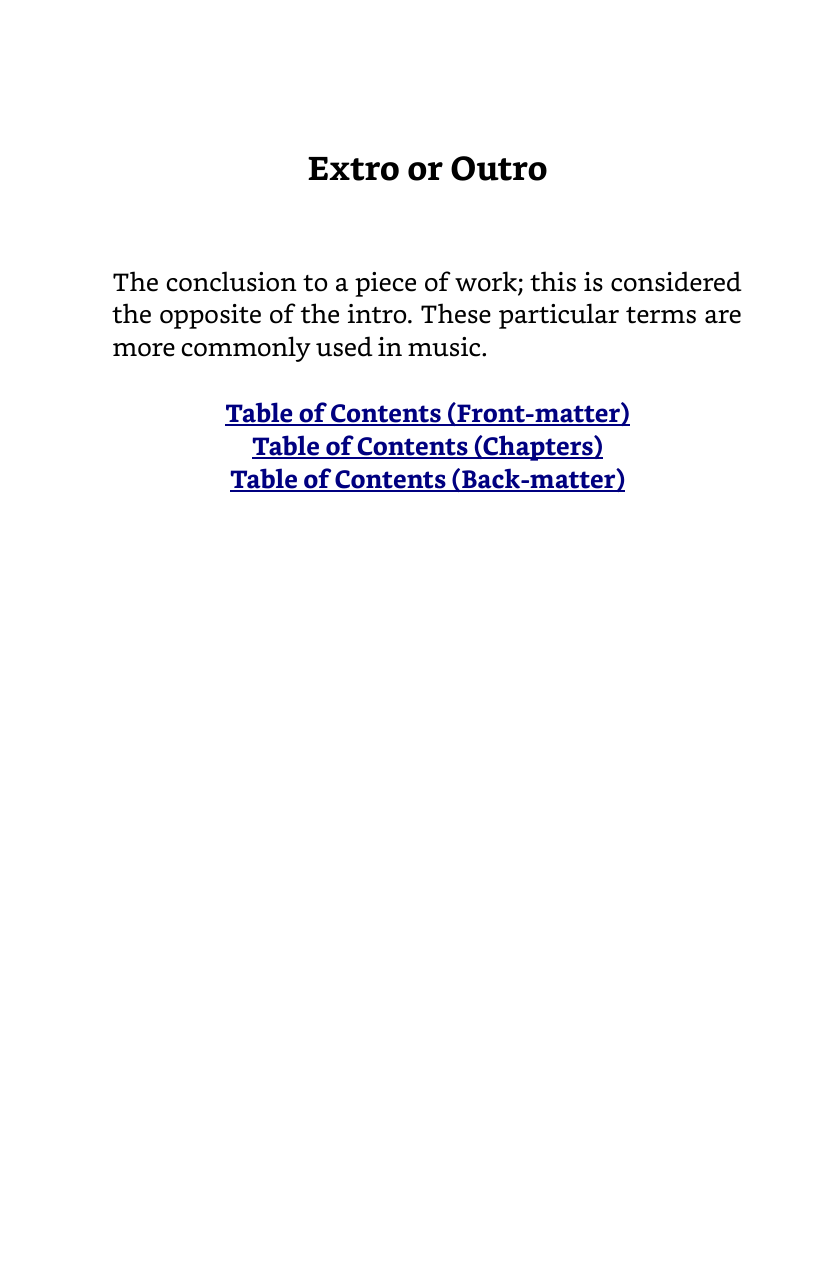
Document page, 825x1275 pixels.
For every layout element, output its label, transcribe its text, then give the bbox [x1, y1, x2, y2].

subtitle Extro or Outro [112, 146, 742, 189]
text Table of Contents (Back-matter) [112, 462, 742, 495]
text Table of Contents (Front-matter) [112, 396, 742, 429]
text The conclusion to a piece of work; this is considered the opposite of the intro. These particular terms are more commonly used in music. [112, 264, 742, 363]
text Table of Contents (Chapters) [112, 429, 742, 462]
